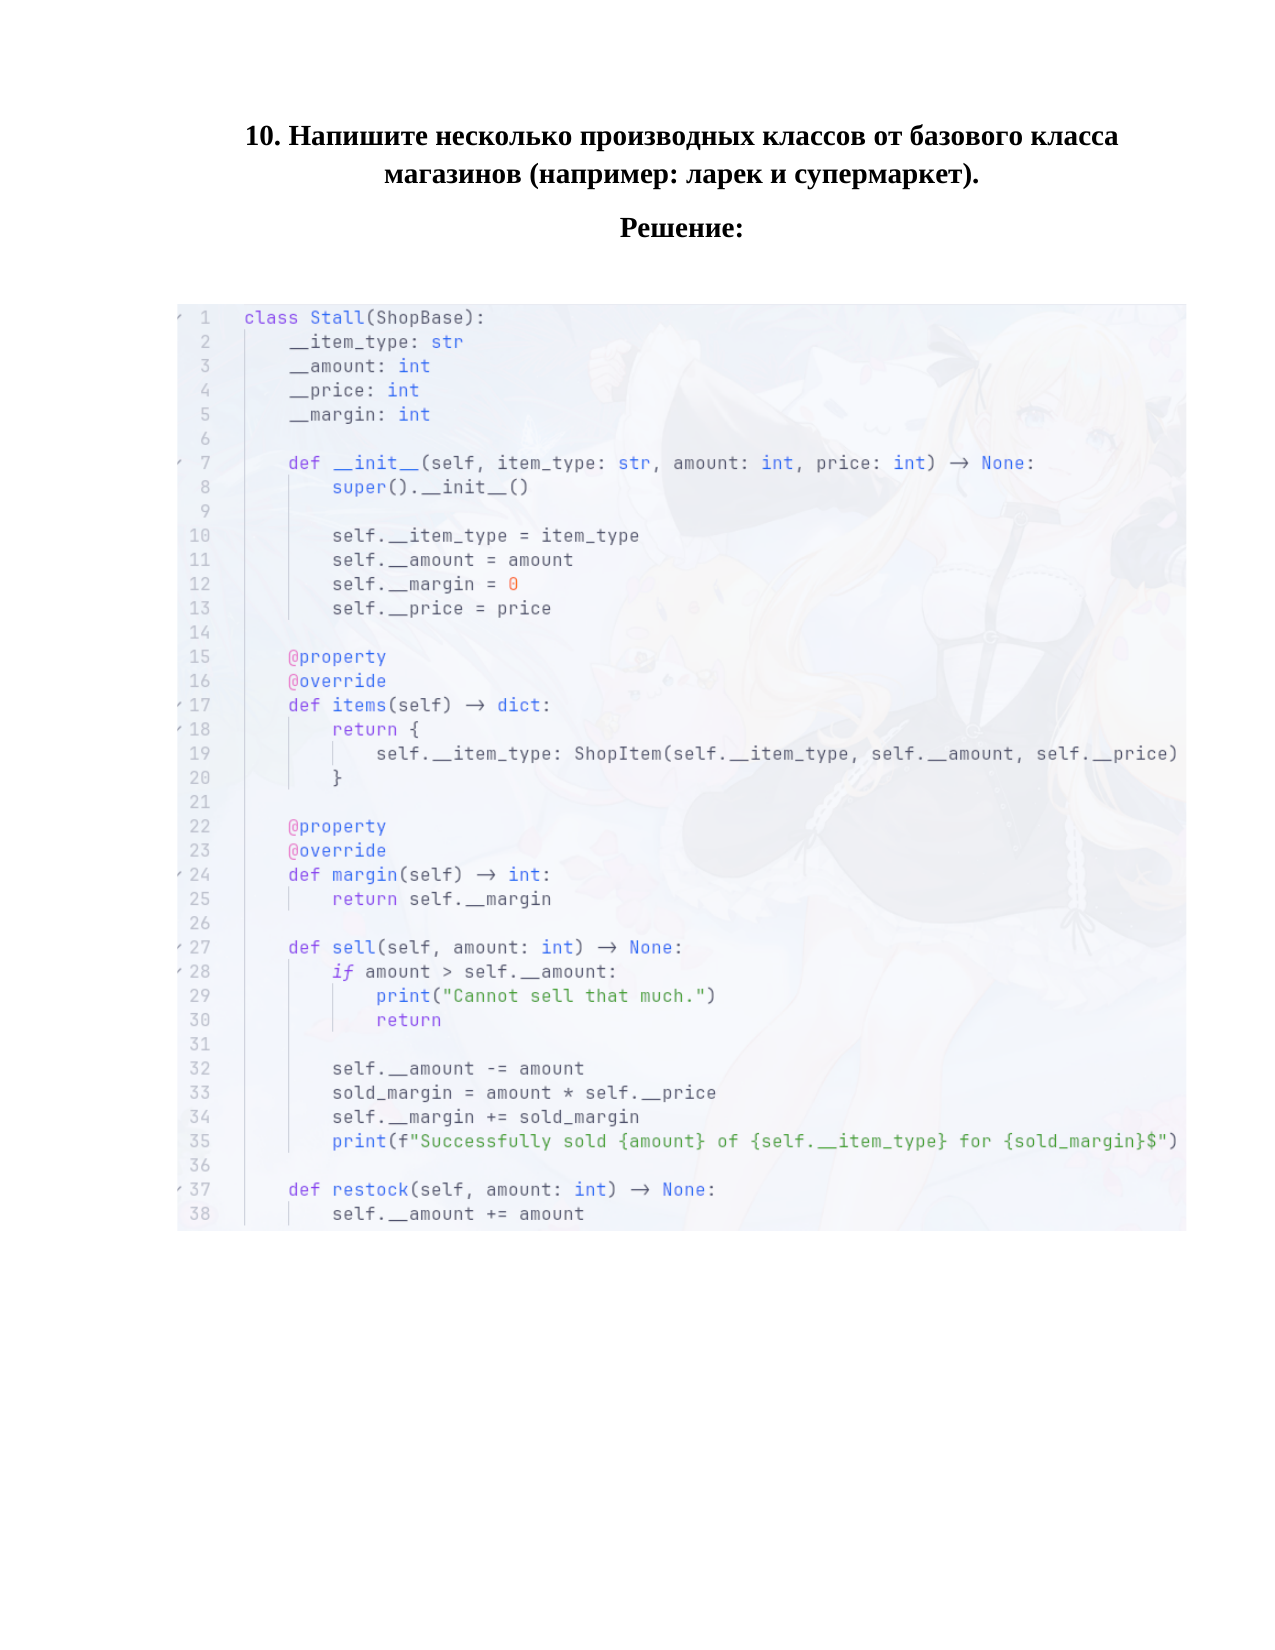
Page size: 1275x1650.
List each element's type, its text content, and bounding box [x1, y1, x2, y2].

text Решение: [177, 210, 1186, 243]
picture [177, 304, 1187, 1231]
text 10. Напишите несколько производных классов от базового класса магазинов (например: ларек и супермаркет). [177, 118, 1186, 190]
